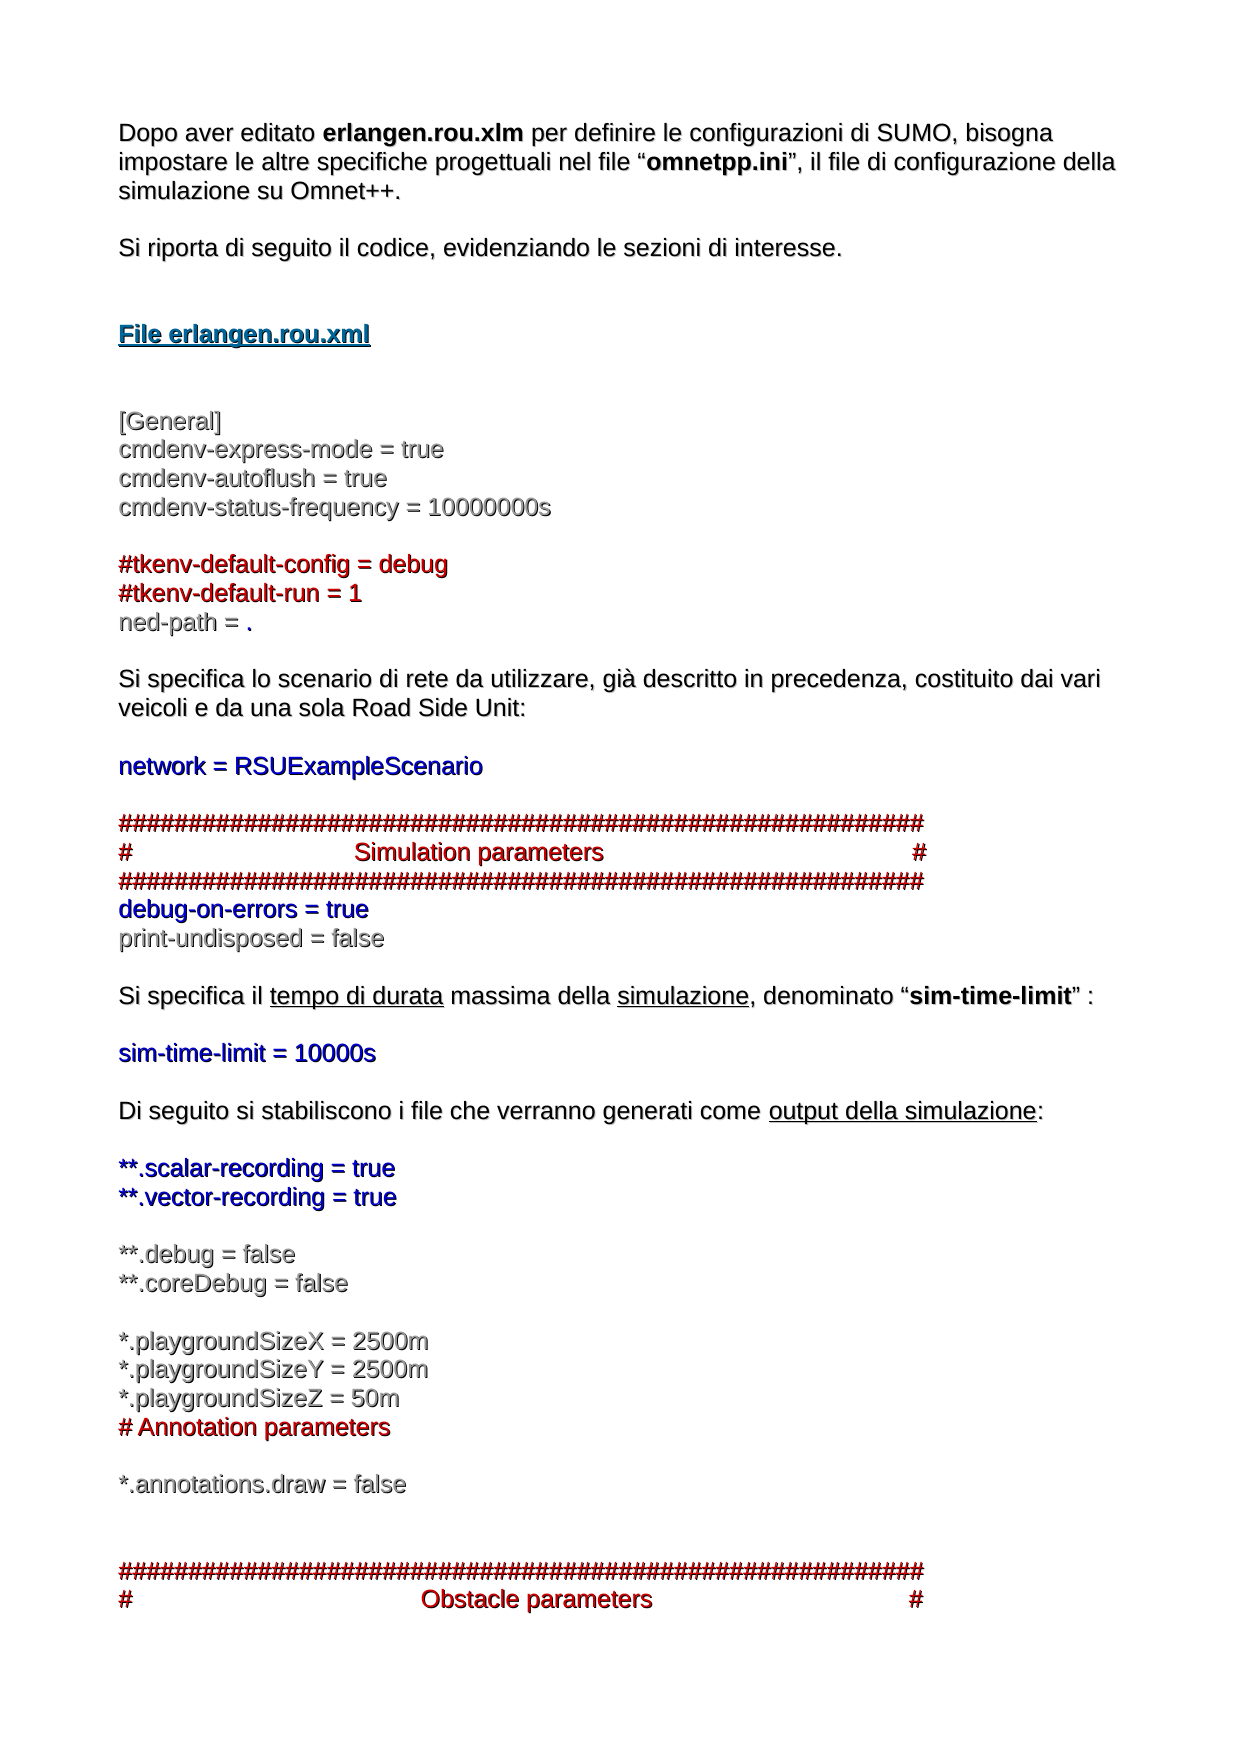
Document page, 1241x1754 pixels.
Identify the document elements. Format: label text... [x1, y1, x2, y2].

text [General] [118, 406, 1122, 434]
text ########################################################## [118, 866, 1122, 894]
text Dopo aver editato erlangen.rou.xlm per definire le configurazioni di SUMO, bisogna impostare le altre specifiche progettuali nel file “omnetpp.ini”, il file di configurazione della simulazione su Omnet++. [118, 118, 1122, 204]
text **.scalar-recording = true [118, 1153, 1122, 1182]
text #tkenv-default-config = debug [118, 549, 1122, 578]
text cmdenv-autoflush = true [118, 463, 1122, 492]
text debug-on-errors = true [118, 894, 1122, 923]
text sim-time-limit = 10000s [118, 1038, 1122, 1067]
text ########################################################## [118, 1556, 1122, 1584]
text *.annotations.draw = false [118, 1469, 1122, 1498]
text # Annotation parameters [118, 1412, 1122, 1441]
text network = RSUExampleScenario [118, 751, 1122, 779]
text **.coreDebug = false [118, 1268, 1122, 1297]
text *.playgroundSizeY = 2500m [118, 1354, 1122, 1383]
text ########################################################## [118, 808, 1122, 837]
text cmdenv-express-mode = true [118, 434, 1122, 463]
text *.playgroundSizeZ = 50m [118, 1383, 1122, 1412]
text #tkenv-default-run = 1 [118, 578, 1122, 607]
text print-undisposed = false [118, 923, 1122, 952]
text Si riporta di seguito il codice, evidenziando le sezioni di interesse. [118, 233, 1122, 262]
text **.debug = false [118, 1239, 1122, 1268]
text # Obstacle parameters # [118, 1584, 1122, 1613]
text cmdenv-status-frequency = 10000000s [118, 492, 1122, 521]
text Si specifica lo scenario di rete da utilizzare, già descritto in precedenza, costituito dai vari veicoli e da una sola Road Side Unit: [118, 664, 1122, 722]
text Di seguito si stabiliscono i file che verranno generati come output della simulazione: [118, 1096, 1122, 1124]
text Si specifica il tempo di durata massima della simulazione, denominato “sim-time-limit” : [118, 981, 1122, 1009]
text File erlangen.rou.xml [118, 319, 1122, 348]
text ned-path = . [118, 607, 1122, 636]
text *.playgroundSizeX = 2500m [118, 1326, 1122, 1354]
text # Simulation parameters # [118, 837, 1122, 866]
text **.vector-recording = true [118, 1182, 1122, 1211]
